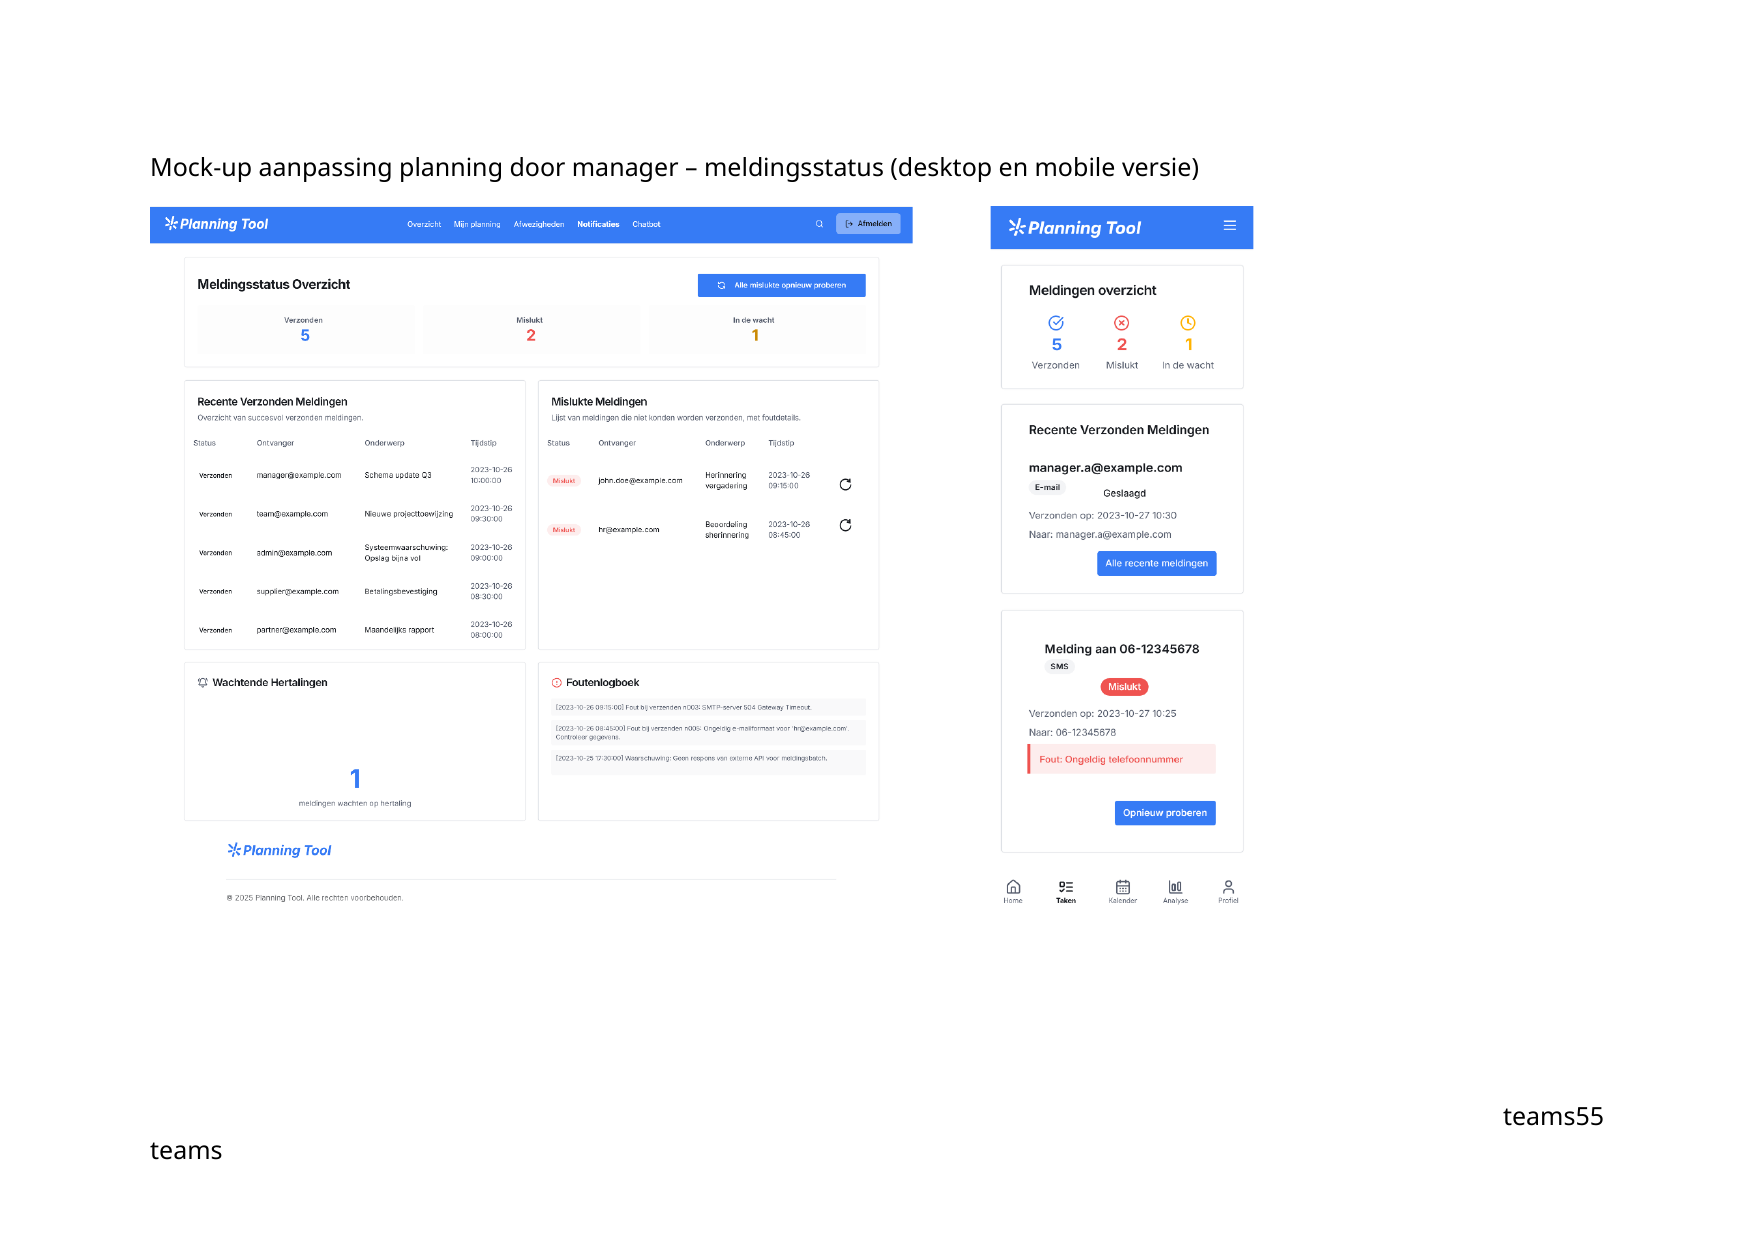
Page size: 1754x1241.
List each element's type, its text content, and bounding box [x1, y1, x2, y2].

picture [990, 206, 1254, 915]
text Mock-up aanpassing planning door manager – meldingsstatus (desktop en mobile versie) [150, 150, 1604, 184]
picture [150, 206, 913, 915]
